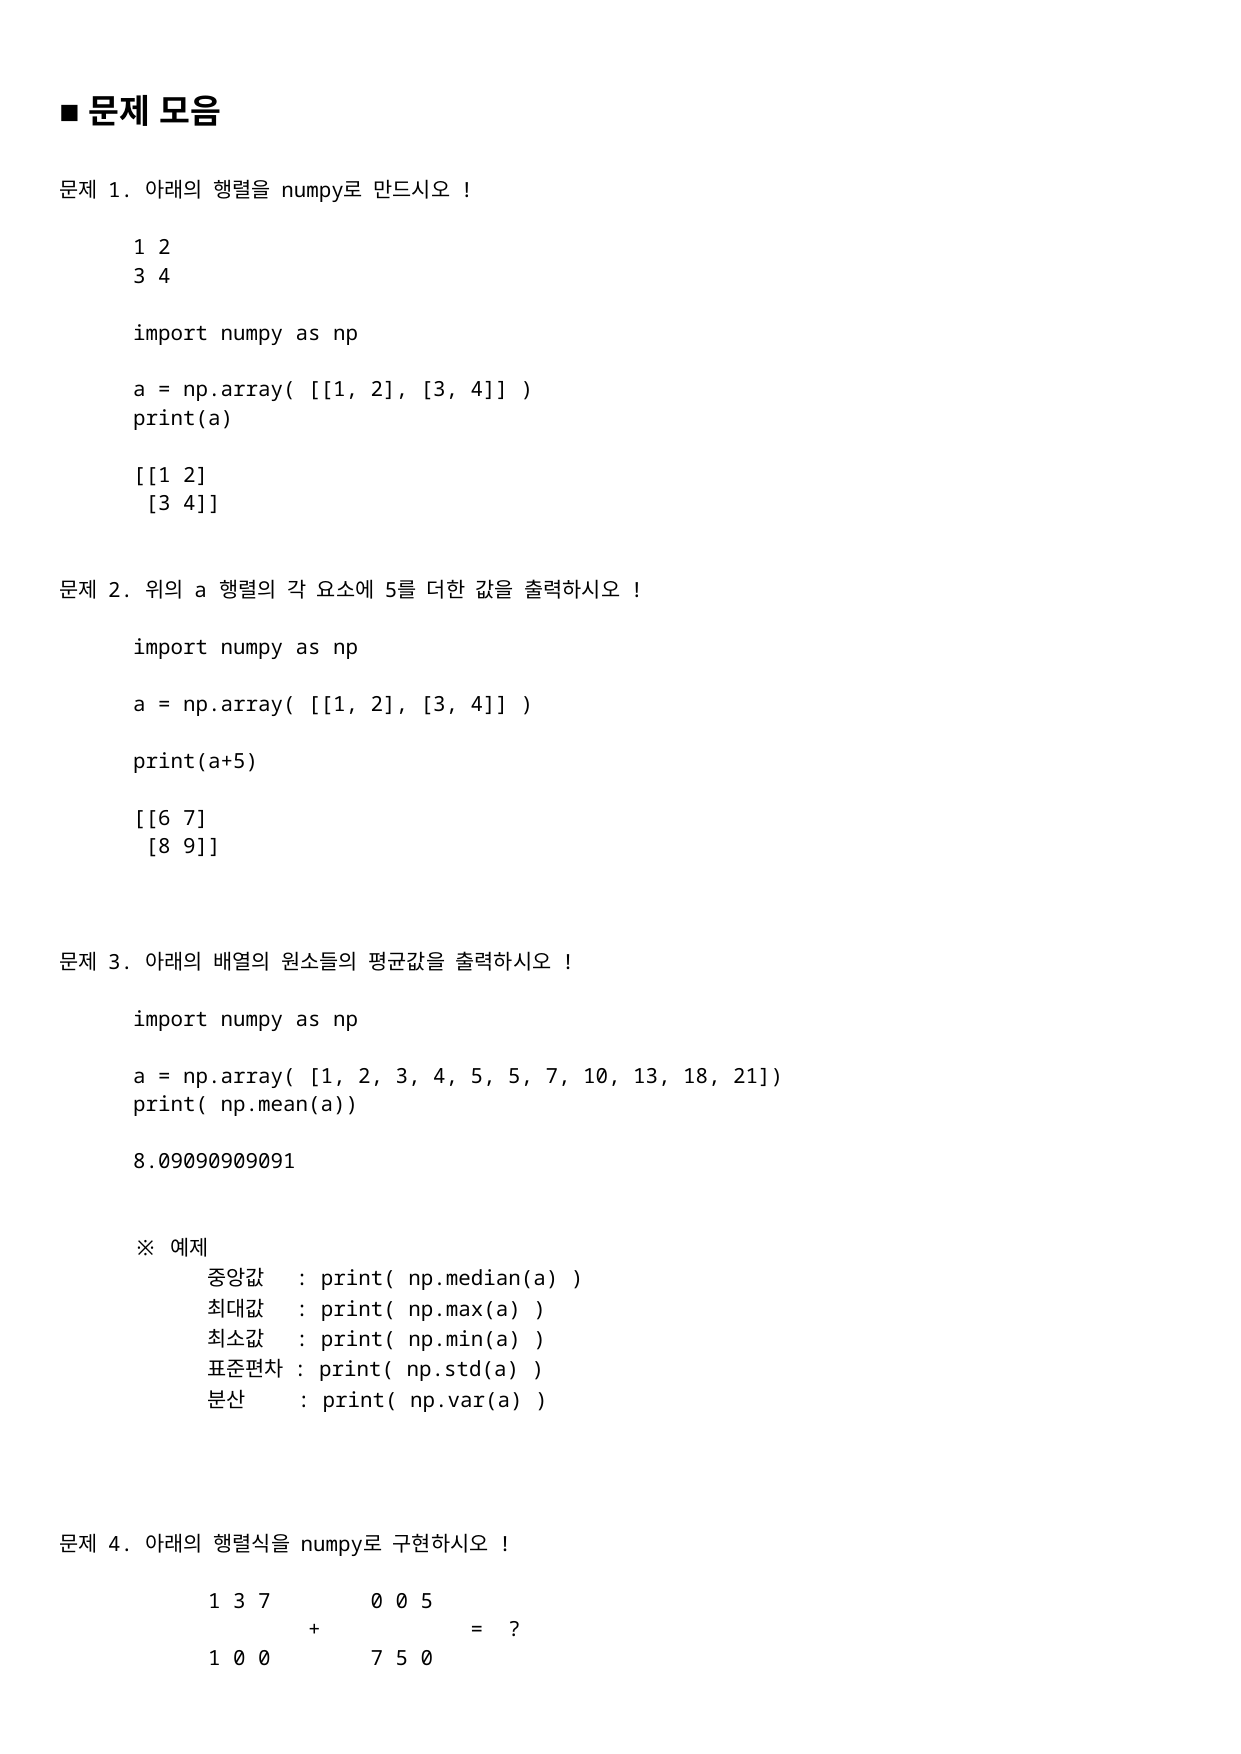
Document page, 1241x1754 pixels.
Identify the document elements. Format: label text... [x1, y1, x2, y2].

subtitle ■ 문제 모음 [59, 84, 1181, 133]
text + = ? [59, 1614, 1181, 1643]
text 1 0 0 7 5 0 [59, 1643, 1181, 1671]
text 분산 : print( np.var(a) ) [59, 1383, 1181, 1413]
text ※ 예제 [59, 1231, 1181, 1262]
text [[1 2] [59, 460, 1181, 488]
text 문제 3. 아래의 배열의 원소들의 평균값을 출력하시오 ! [59, 945, 1181, 975]
text 3 4 [59, 261, 1181, 289]
text 최대값 : print( np.max(a) ) [59, 1292, 1181, 1322]
text [3 4]] [59, 488, 1181, 517]
text 1 3 7 0 0 5 [59, 1586, 1181, 1614]
text a = np.array( [1, 2, 3, 4, 5, 5, 7, 10, 13, 18, 21]) [59, 1061, 1181, 1089]
text 문제 1. 아래의 행렬을 numpy로 만드시오 ! [59, 173, 1181, 204]
text 문제 4. 아래의 행렬식을 numpy로 구현하시오 ! [59, 1527, 1181, 1557]
text 표준편차 : print( np.std(a) ) [59, 1353, 1181, 1383]
text print(a+5) [59, 746, 1181, 774]
text 문제 2. 위의 a 행렬의 각 요소에 5를 더한 값을 출력하시오 ! [59, 573, 1181, 604]
text 1 2 [59, 232, 1181, 261]
text print(a) [59, 403, 1181, 431]
text a = np.array( [[1, 2], [3, 4]] ) [59, 374, 1181, 403]
text [[6 7] [59, 803, 1181, 831]
text 최소값 : print( np.min(a) ) [59, 1322, 1181, 1353]
text import numpy as np [59, 1004, 1181, 1032]
text 중앙값 : print( np.median(a) ) [59, 1262, 1181, 1292]
text import numpy as np [59, 632, 1181, 661]
text import numpy as np [59, 318, 1181, 346]
text a = np.array( [[1, 2], [3, 4]] ) [59, 689, 1181, 718]
text print( np.mean(a)) [59, 1089, 1181, 1118]
text [8 9]] [59, 831, 1181, 860]
text 8.09090909091 [59, 1146, 1181, 1174]
